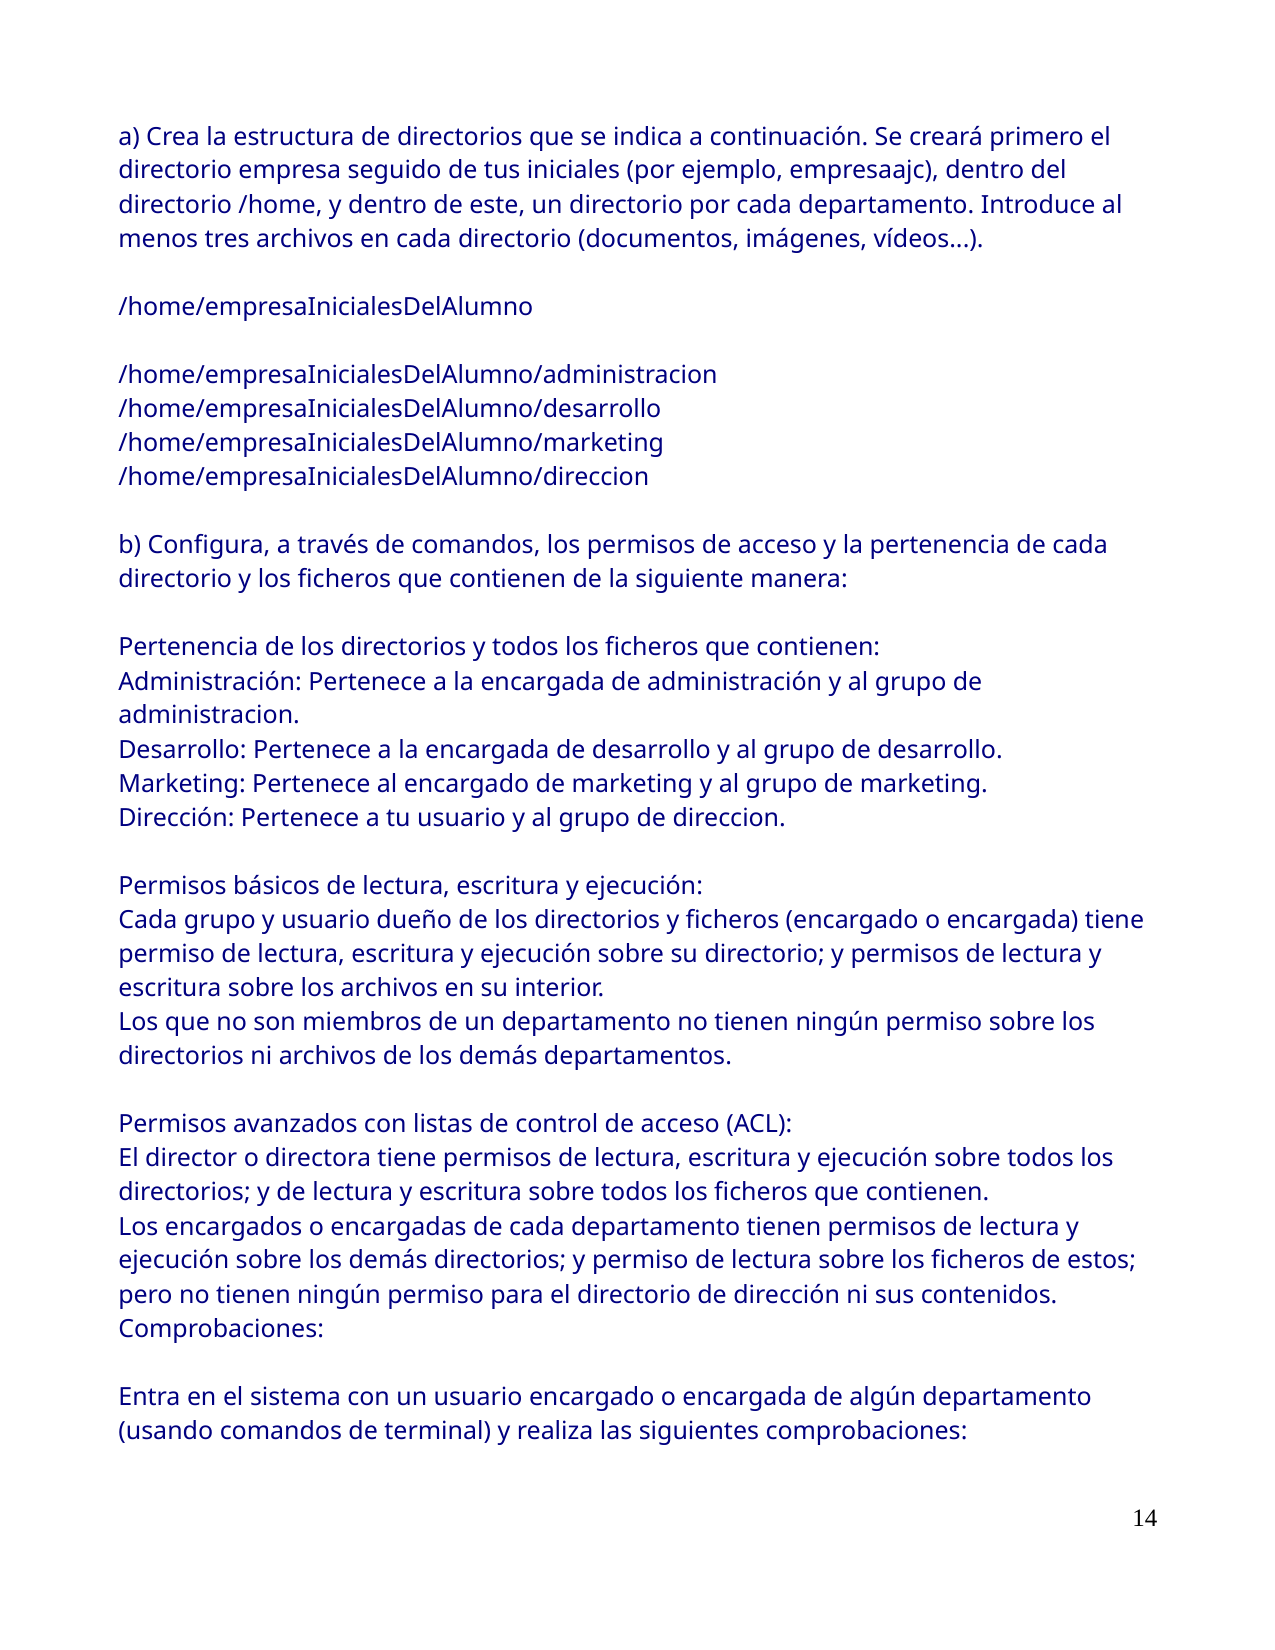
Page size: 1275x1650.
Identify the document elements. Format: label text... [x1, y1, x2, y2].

text /home/empresaInicialesDelAlumno/desarrollo [118, 391, 1157, 425]
text Permisos básicos de lectura, escritura y ejecución: [118, 867, 1157, 902]
text b) Configura, a través de comandos, los permisos de acceso y la pertenencia de cada directorio y los ficheros que contienen de la siguiente manera: [118, 527, 1157, 595]
text /home/empresaInicialesDelAlumno [118, 288, 1157, 322]
text Cada grupo y usuario dueño de los directorios y ficheros (encargado o encargada) tiene permiso de lectura, escritura y ejecución sobre su directorio; y permisos de lectura y escritura sobre los archivos en su interior. [118, 902, 1157, 1004]
text /home/empresaInicialesDelAlumno/direccion [118, 459, 1157, 493]
text Desarrollo: Pertenece a la encargada de desarrollo y al grupo de desarrollo. [118, 731, 1157, 765]
text Administración: Pertenece a la encargada de administración y al grupo de administracion. [118, 663, 1157, 731]
text Entra en el sistema con un usuario encargado o encargada de algún departamento (usando comandos de terminal) y realiza las siguientes comprobaciones: [118, 1378, 1157, 1447]
text Dirección: Pertenece a tu usuario y al grupo de direccion. [118, 799, 1157, 833]
text /home/empresaInicialesDelAlumno/marketing [118, 425, 1157, 459]
text /home/empresaInicialesDelAlumno/administracion [118, 357, 1157, 391]
text Los encargados o encargadas de cada departamento tienen permisos de lectura y ejecución sobre los demás directorios; y permiso de lectura sobre los ficheros de estos; pero no tienen ningún permiso para el directorio de dirección ni sus contenidos. [118, 1208, 1157, 1310]
text a) Crea la estructura de directorios que se indica a continuación. Se creará primero el directorio empresa seguido de tus iniciales (por ejemplo, empresaajc), dentro del directorio /home, y dentro de este, un directorio por cada departamento. Introduce al menos tres archivos en cada directorio (documentos, imágenes, vídeos...). [118, 118, 1157, 254]
text Pertenencia de los directorios y todos los ficheros que contienen: [118, 629, 1157, 663]
text Los que no son miembros de un departamento no tienen ningún permiso sobre los directorios ni archivos de los demás departamentos. [118, 1004, 1157, 1072]
text Comprobaciones: [118, 1310, 1157, 1344]
text Marketing: Pertenece al encargado de marketing y al grupo de marketing. [118, 765, 1157, 799]
text Permisos avanzados con listas de control de acceso (ACL): [118, 1106, 1157, 1140]
text El director o directora tiene permisos de lectura, escritura y ejecución sobre todos los directorios; y de lectura y escritura sobre todos los ficheros que contienen. [118, 1140, 1157, 1208]
